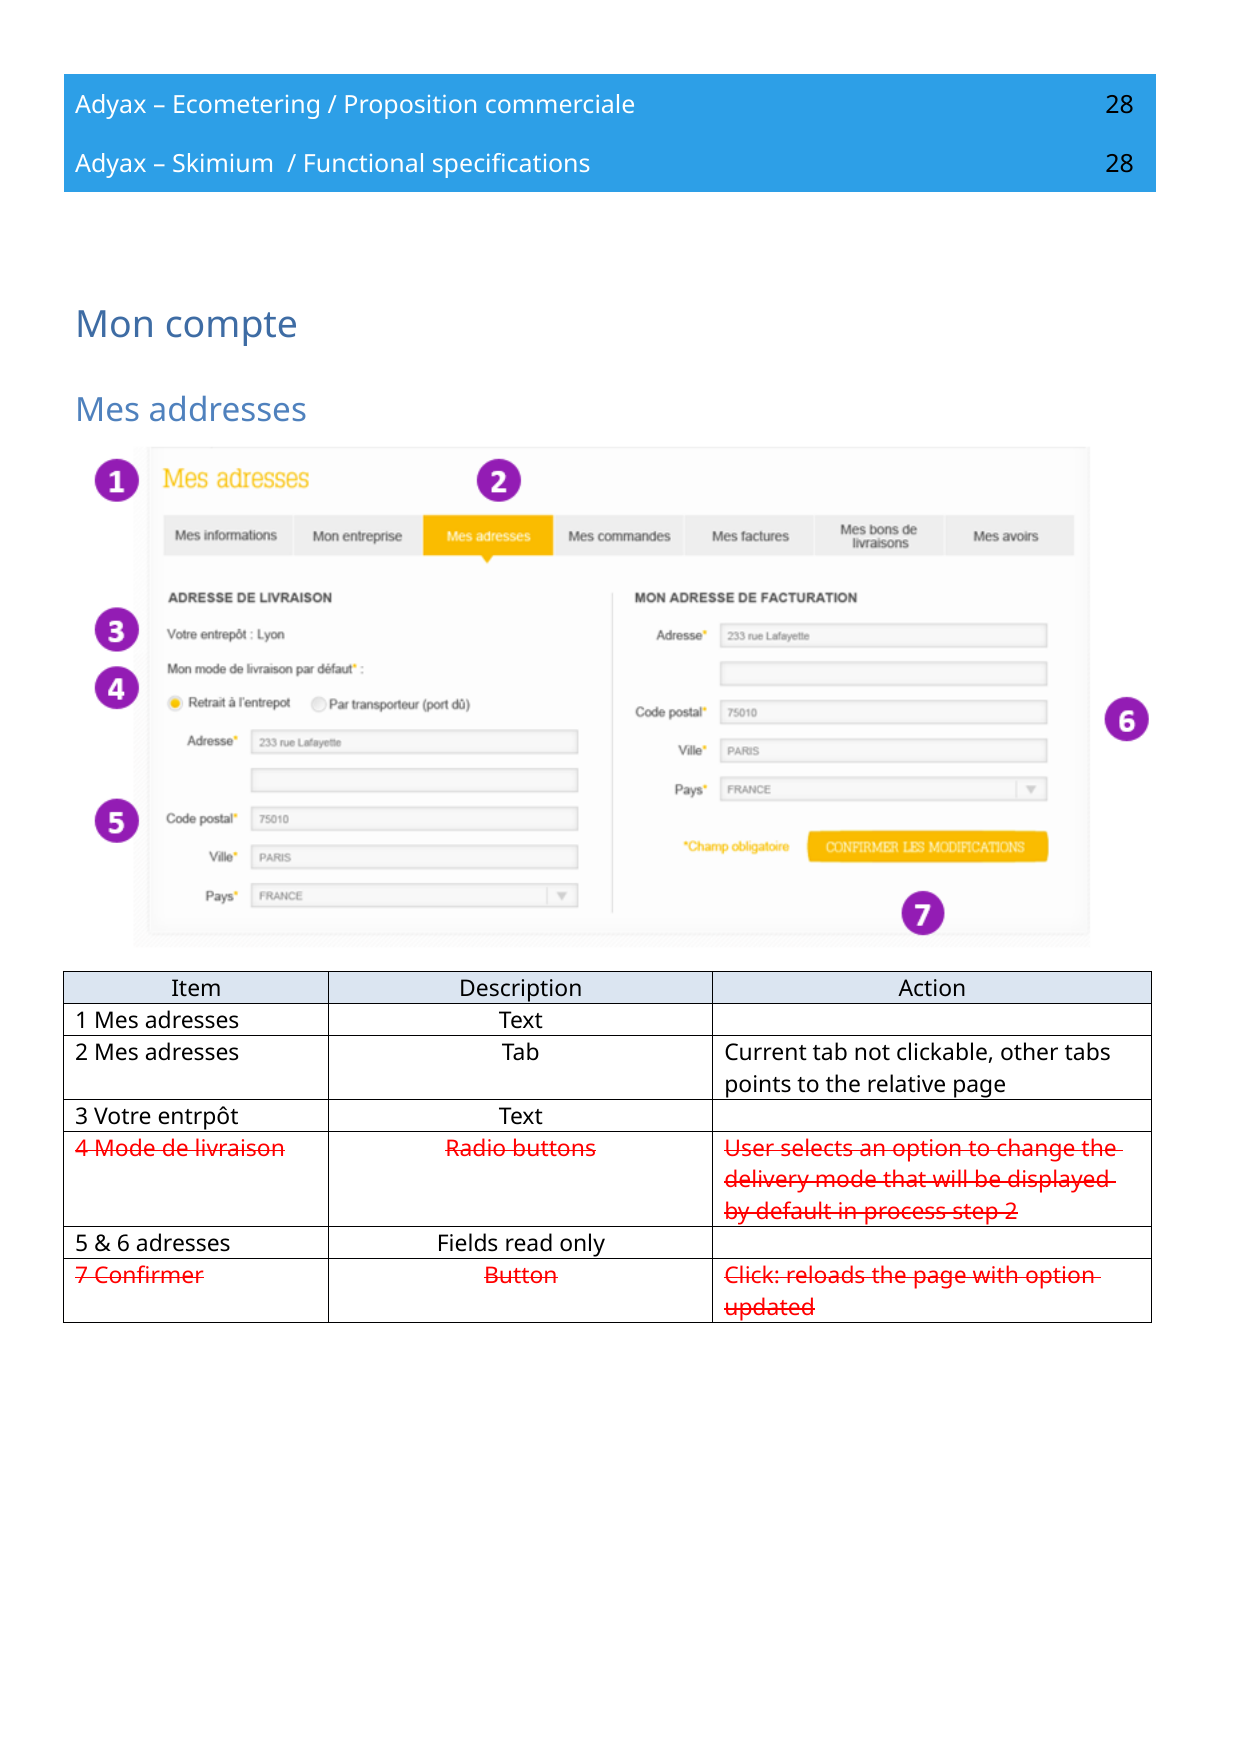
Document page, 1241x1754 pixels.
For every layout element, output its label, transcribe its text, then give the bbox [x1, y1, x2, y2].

table_cell 2 Mes adresses [64, 1036, 328, 1099]
table_cell [713, 1004, 1151, 1035]
table_cell [713, 1100, 1151, 1131]
table_cell User selects an option to change the delivery mode that will be displayed by default in process step 2 [713, 1132, 1151, 1226]
table_cell Text [329, 1004, 712, 1035]
table_cell 4 Mode de livraison [64, 1132, 328, 1226]
subtitle Mon compte [75, 297, 1165, 348]
table_cell Click: reloads the page with option updated [713, 1259, 1151, 1322]
subtitle Mes addresses [75, 386, 1165, 431]
picture [75, 443, 1165, 950]
table_cell Radio buttons [329, 1132, 712, 1226]
table_cell [713, 1227, 1151, 1258]
table_cell 3 Votre entrpôt [64, 1100, 328, 1131]
table_header Item [64, 972, 328, 1003]
table_header Description [329, 972, 712, 1003]
table_cell Button [329, 1259, 712, 1322]
table_header Action [713, 972, 1151, 1003]
table_cell Current tab not clickable, other tabs points to the relative page [713, 1036, 1151, 1099]
table_cell 7 Confirmer [64, 1259, 328, 1322]
table_cell Fields read only [329, 1227, 712, 1258]
table_cell Tab [329, 1036, 712, 1099]
table_cell 5 & 6 adresses [64, 1227, 328, 1258]
table_cell 1 Mes adresses [64, 1004, 328, 1035]
table_cell Text [329, 1100, 712, 1131]
